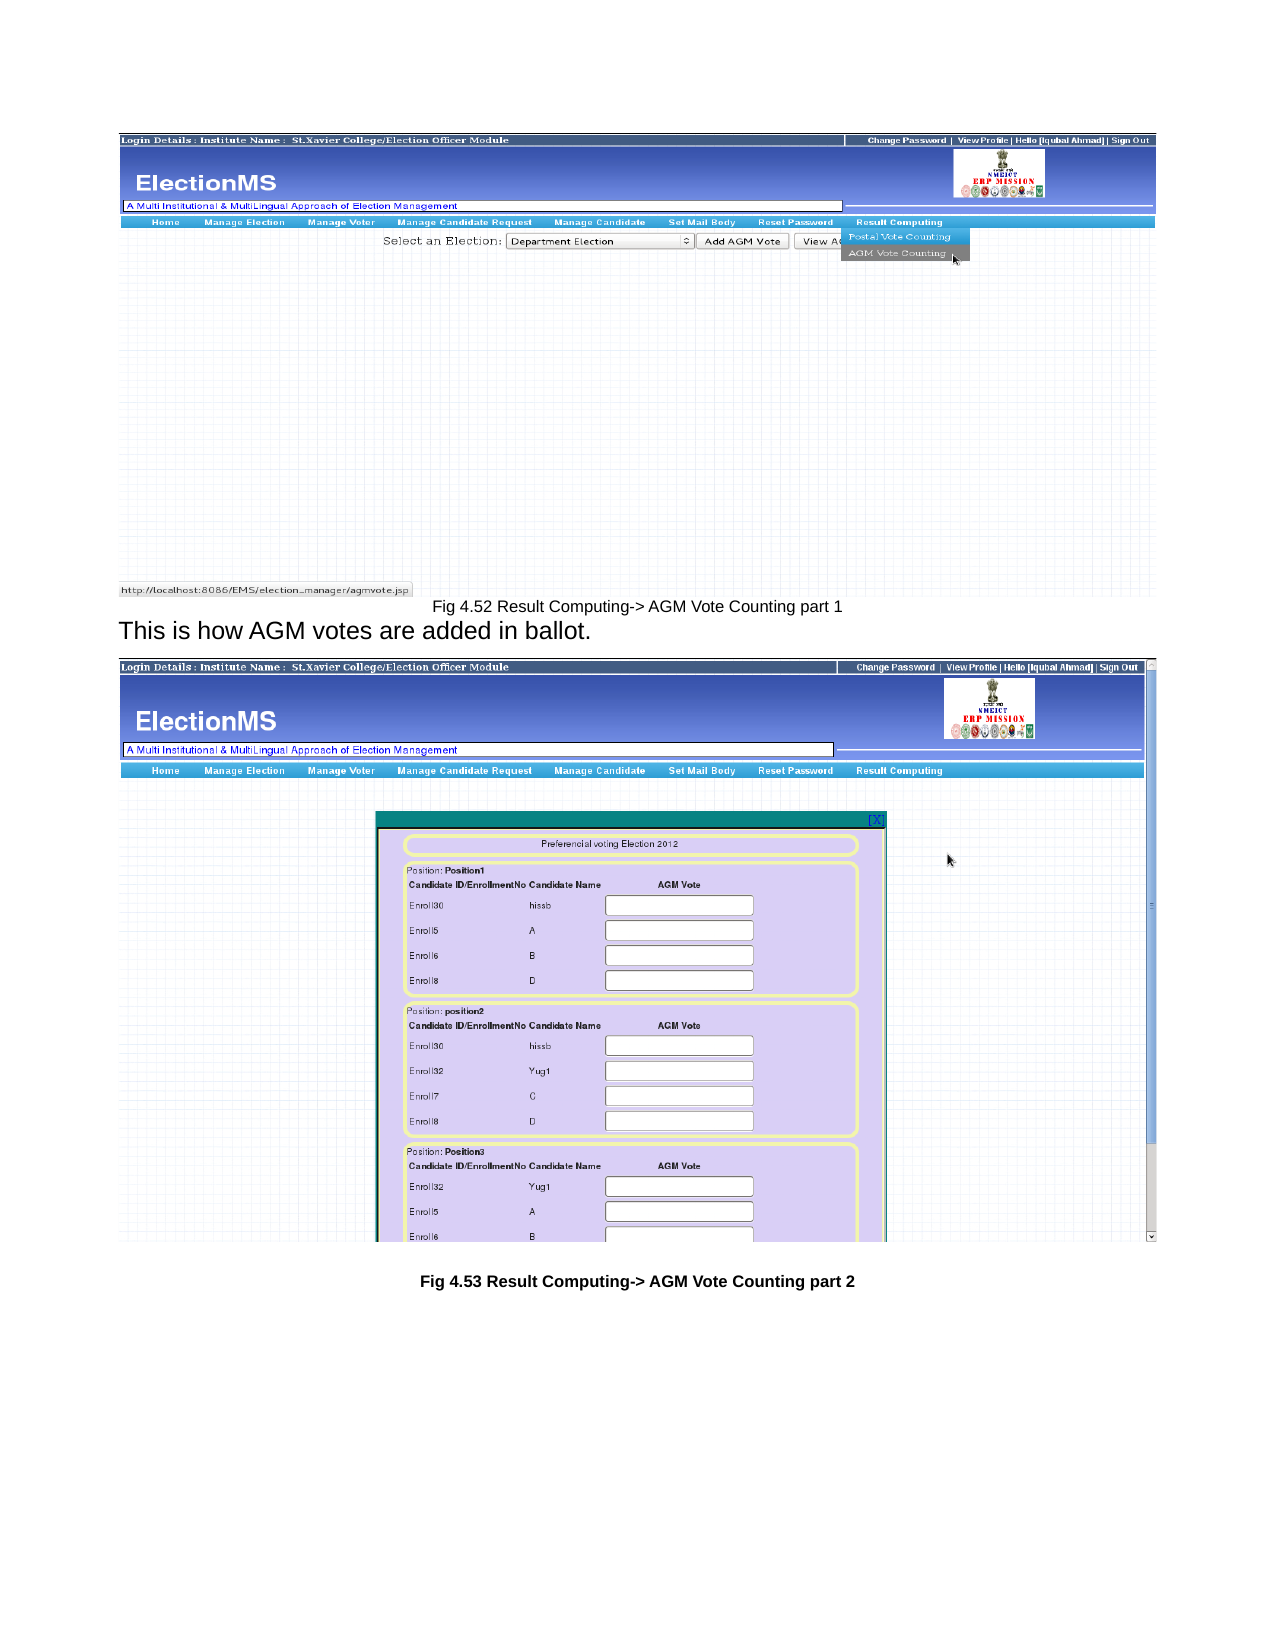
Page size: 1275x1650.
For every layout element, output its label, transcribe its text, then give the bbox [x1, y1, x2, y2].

text Fig 4.52 Result Computing-> AGM Vote Counting part 1 [118, 597, 1157, 616]
picture [118, 133, 1157, 597]
picture [118, 658, 1157, 1242]
text [118, 118, 1157, 133]
text This is how AGM votes are added in ballot. [118, 616, 1157, 644]
text Fig 4.53 Result Computing-> AGM Vote Counting part 2 [118, 1270, 1157, 1291]
